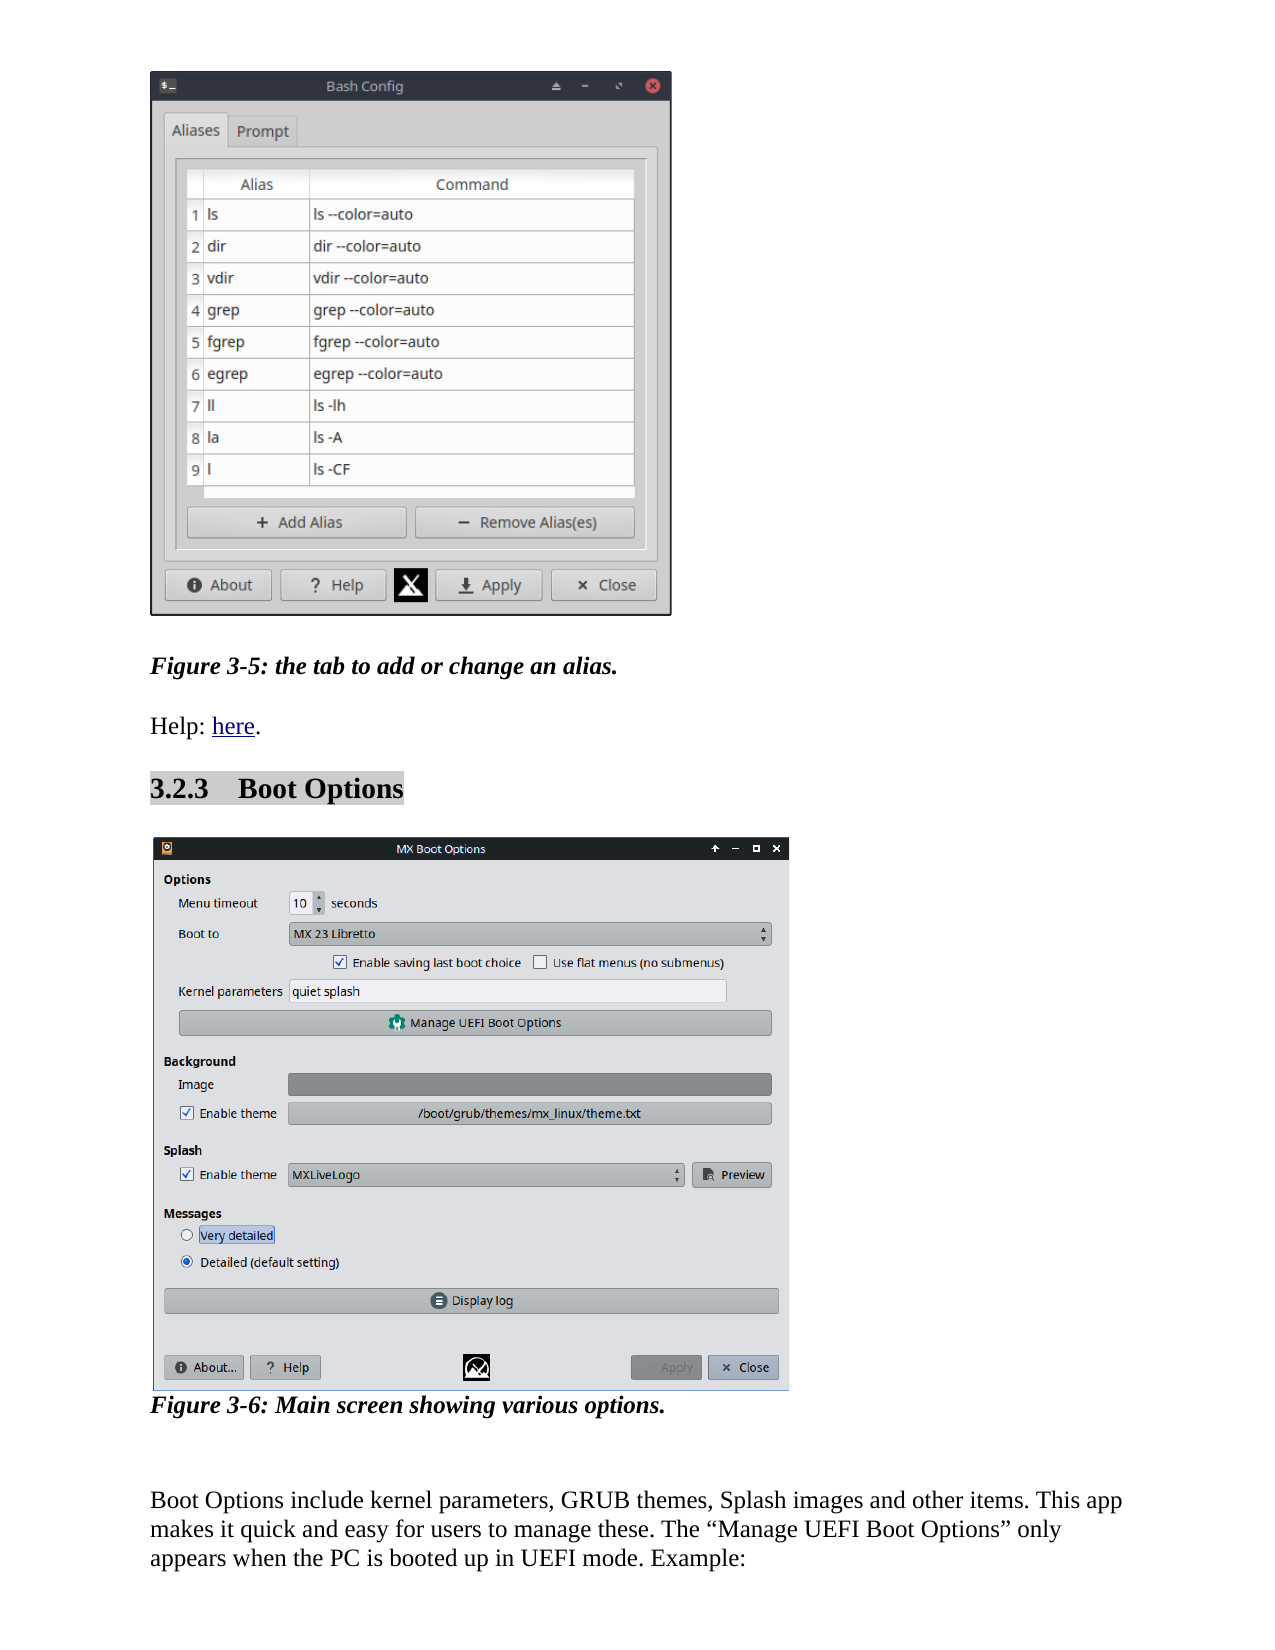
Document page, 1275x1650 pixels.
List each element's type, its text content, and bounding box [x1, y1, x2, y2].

picture [150, 71, 672, 616]
text Figure 3-6: Main screen showing various options. [150, 833, 1125, 1419]
text Boot Options include kernel parameters, GRUB themes, Splash images and other items. This app makes it quick and easy for users to manage these. The “Manage UEFI Boot Options” only appears when the PC is booted up in UEFI mode. Example: [150, 1486, 1125, 1572]
subtitle 3.2.3 Boot Options [404, 771, 1125, 805]
text Help: here. [150, 711, 1125, 740]
picture [153, 837, 790, 1391]
text Figure 3-5: the tab to add or change an alias. [150, 651, 1125, 680]
